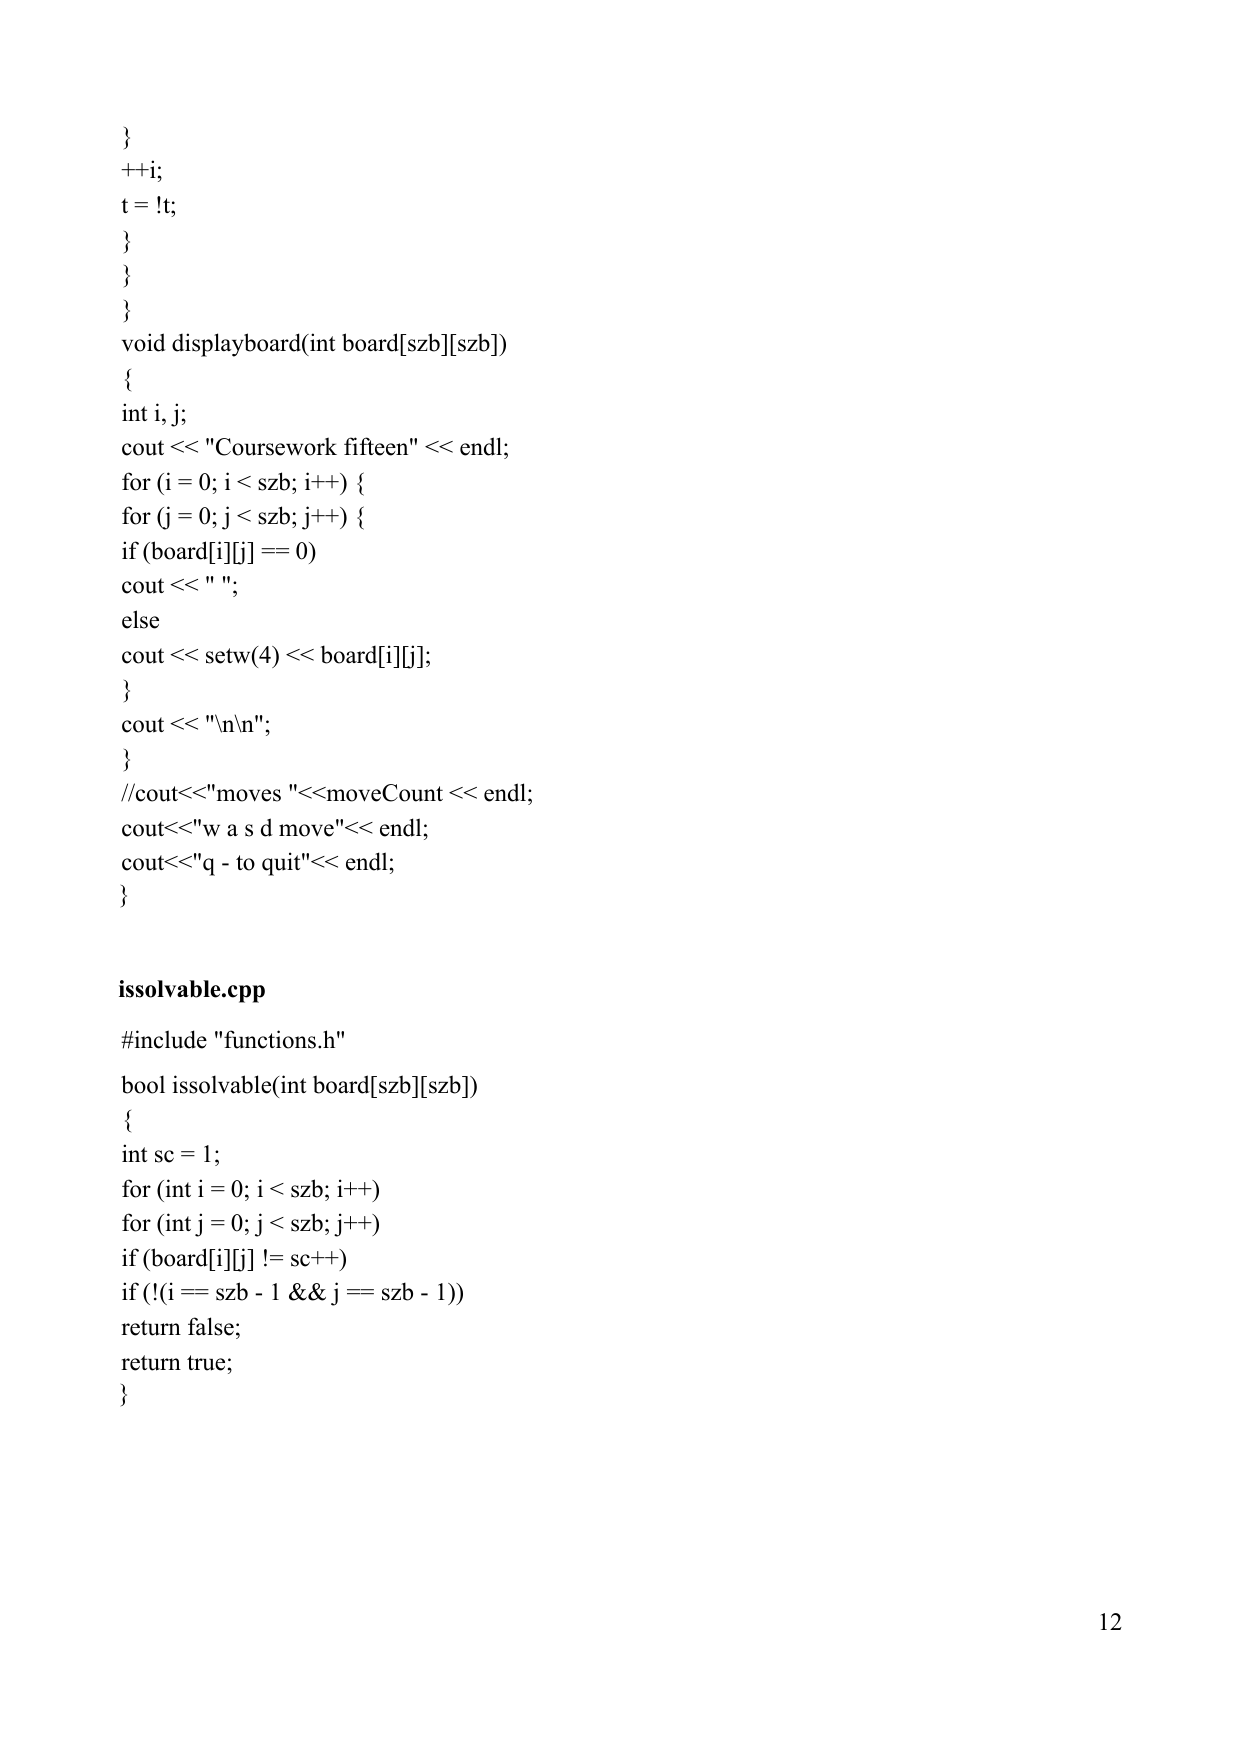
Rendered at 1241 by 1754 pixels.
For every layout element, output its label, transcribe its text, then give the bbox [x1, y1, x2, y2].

table_header { [118, 360, 148, 395]
table_header //cout<<"moves "<<moveCount << endl; [118, 775, 546, 810]
text } [118, 879, 1122, 908]
table_header cout << "Coursework fifteen" << endl; [118, 429, 523, 464]
table_header } [118, 256, 148, 291]
table_header if (board[i][j] != sc++) [118, 1240, 357, 1274]
table_header ++i; [118, 153, 176, 187]
table_header } [118, 118, 148, 153]
table_header return true; [118, 1344, 246, 1378]
table_header #include "functions.h" [118, 1022, 360, 1056]
table_header cout << setw(4) << board[i][j]; [118, 637, 441, 671]
table_header for (i = 0; i < szb; i++) { [118, 464, 377, 498]
table_header { [118, 1102, 148, 1136]
table_header cout << " "; [118, 568, 252, 602]
table_header int i, j; [118, 395, 199, 429]
table_header if (!(i == szb - 1 && j == szb - 1)) [118, 1275, 476, 1309]
table_header if (board[i][j] == 0) [118, 533, 327, 568]
table_header [118, 1056, 136, 1067]
text issolvable.cpp [118, 974, 1122, 1003]
table_header } [118, 291, 148, 326]
table_header for (j = 0; j < szb; j++) { [118, 499, 377, 533]
table_header } [118, 671, 148, 706]
table_header return false; [118, 1309, 254, 1344]
table_header else [118, 602, 174, 637]
table_header t = !t; [118, 187, 189, 222]
text } [118, 1378, 1122, 1407]
table_header for (int j = 0; j < szb; j++) [118, 1205, 389, 1240]
table_header } [118, 741, 148, 775]
table_header cout << "\n\n"; [118, 706, 284, 741]
table_header int sc = 1; [118, 1136, 233, 1171]
table_header } [118, 222, 148, 256]
table_header for (int i = 0; i < szb; i++) [118, 1171, 389, 1205]
table_header bool issolvable(int board[szb][szb]) [118, 1067, 488, 1102]
table_header cout<<"w a s d move"<< endl; [118, 810, 442, 844]
table_header cout<<"q - to quit"<< endl; [118, 844, 408, 879]
table_header void displayboard(int board[szb][szb]) [118, 326, 518, 360]
